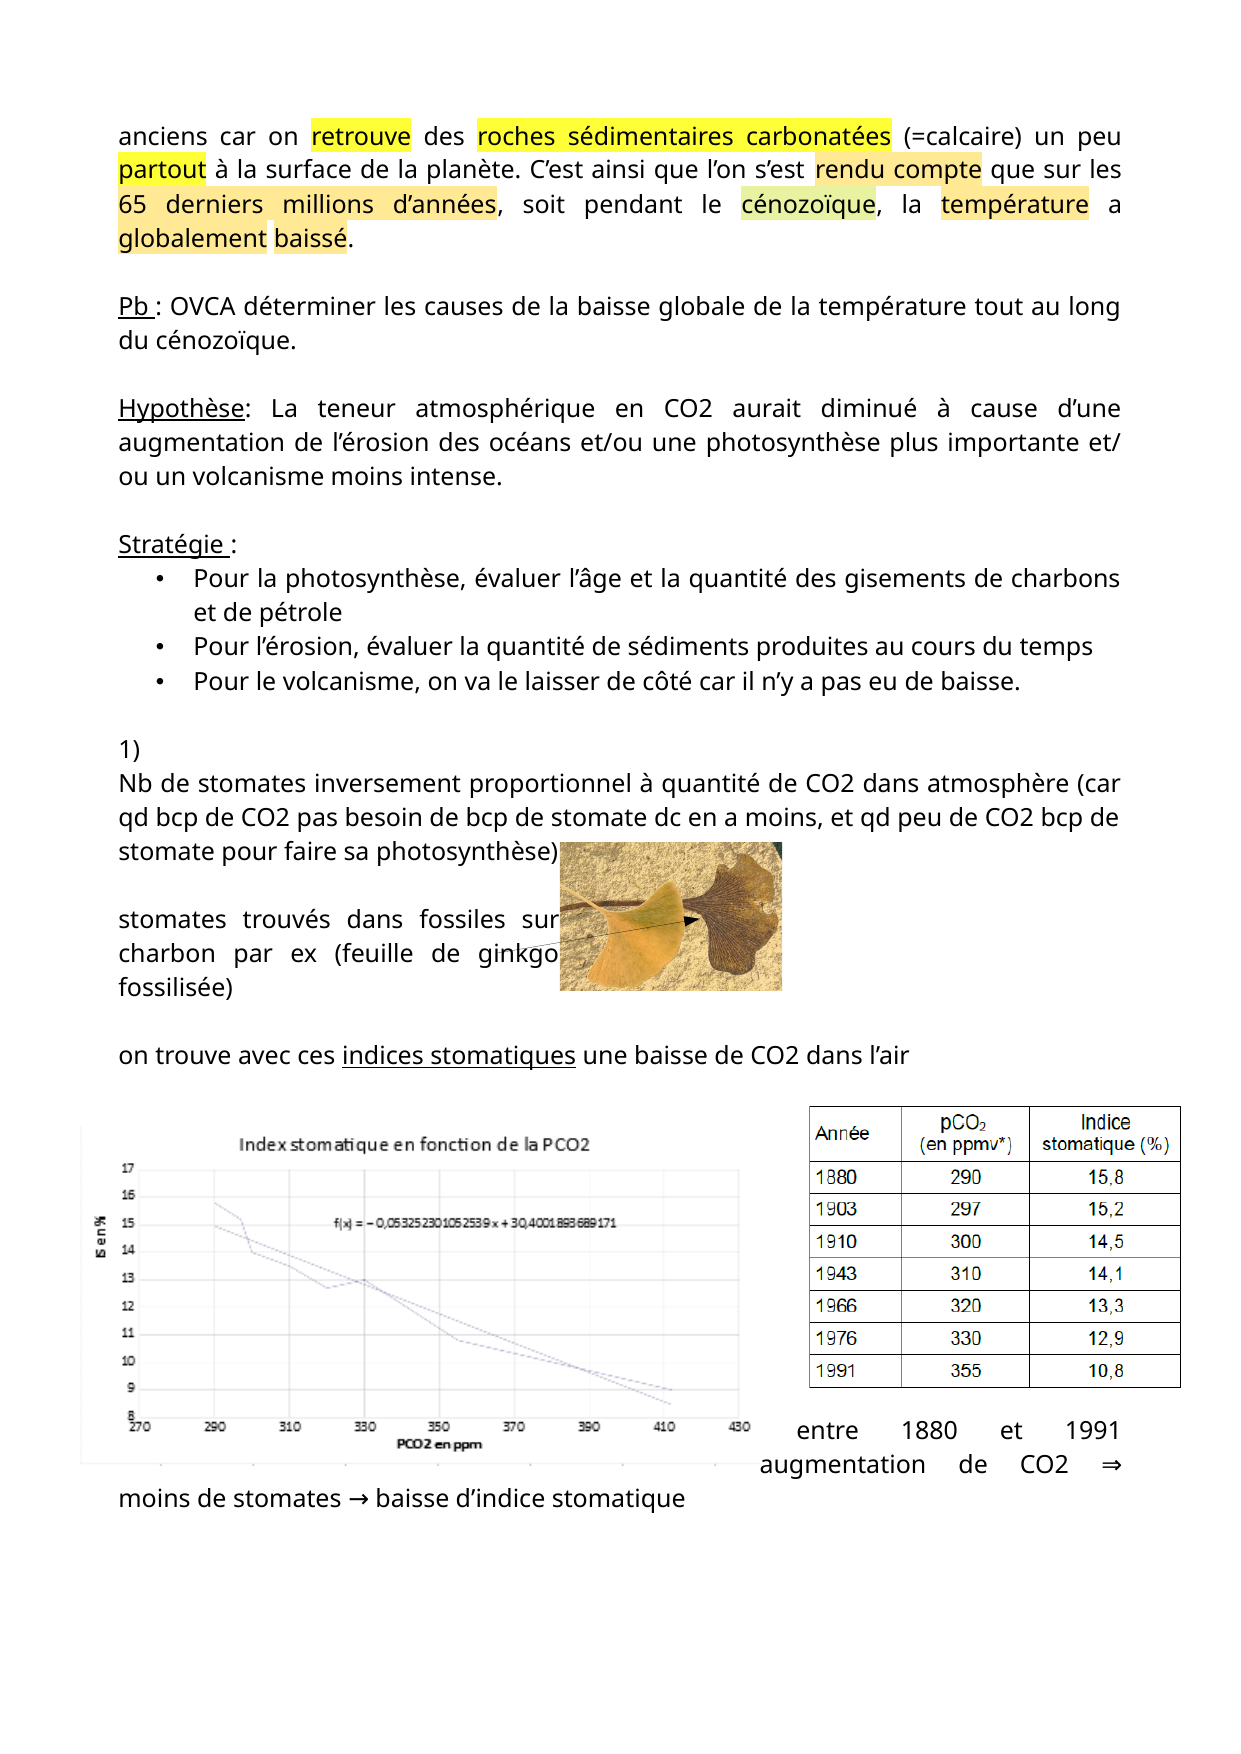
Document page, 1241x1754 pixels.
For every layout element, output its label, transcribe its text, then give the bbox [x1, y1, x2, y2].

text Hypothèse: La teneur atmosphérique en CO2 aurait diminué à cause d’une augmentation de l’érosion des océans et/ou une photosynthèse plus importante et/ ou un volcanisme moins intense. [118, 391, 1122, 493]
text anciens car on retrouve des roches sédimentaires carbonatées (=calcaire) un peu partout à la surface de la planète. C’est ainsi que l’on s’est rendu compte que sur les 65 derniers millions d’années, soit pendant le cénozoïque, la température a globalement baissé. [118, 118, 1122, 254]
text Nb de stomates inversement proportionnel à quantité de CO2 dans atmosphère (car qd bcp de CO2 pas besoin de bcp de stomate dc en a moins, et qd peu de CO2 bcp de stomate pour faire sa photosynthèse) [118, 765, 1122, 867]
picture [792, 1093, 1192, 1403]
list Pour le volcanisme, on va le laisser de côté car il n’y a pas eu de baisse. [156, 663, 1122, 697]
text Pb : OVCA déterminer les causes de la baisse globale de la température tout au long du cénozoïque. [118, 288, 1122, 357]
picture [79, 1126, 760, 1466]
text entre 1880 et 1991 augmentation de CO2 ⇒ moins de stomates → baisse d’indice stomatique [118, 1310, 1122, 1515]
list Pour l’érosion, évaluer la quantité de sédiments produites au cours du temps [156, 629, 1122, 663]
list Pour la photosynthèse, évaluer l’âge et la quantité des gisements de charbons et de pétrole [156, 561, 1122, 629]
text 1) [118, 731, 1122, 765]
text stomates trouvés dans fossiles sur charbon par ex (feuille de ginkgo fossilisée) [118, 902, 1122, 1004]
picture [559, 842, 783, 991]
text on trouve avec ces indices stomatiques une baisse de CO2 dans l’air [118, 1038, 1122, 1072]
text Stratégie : [118, 527, 1122, 561]
